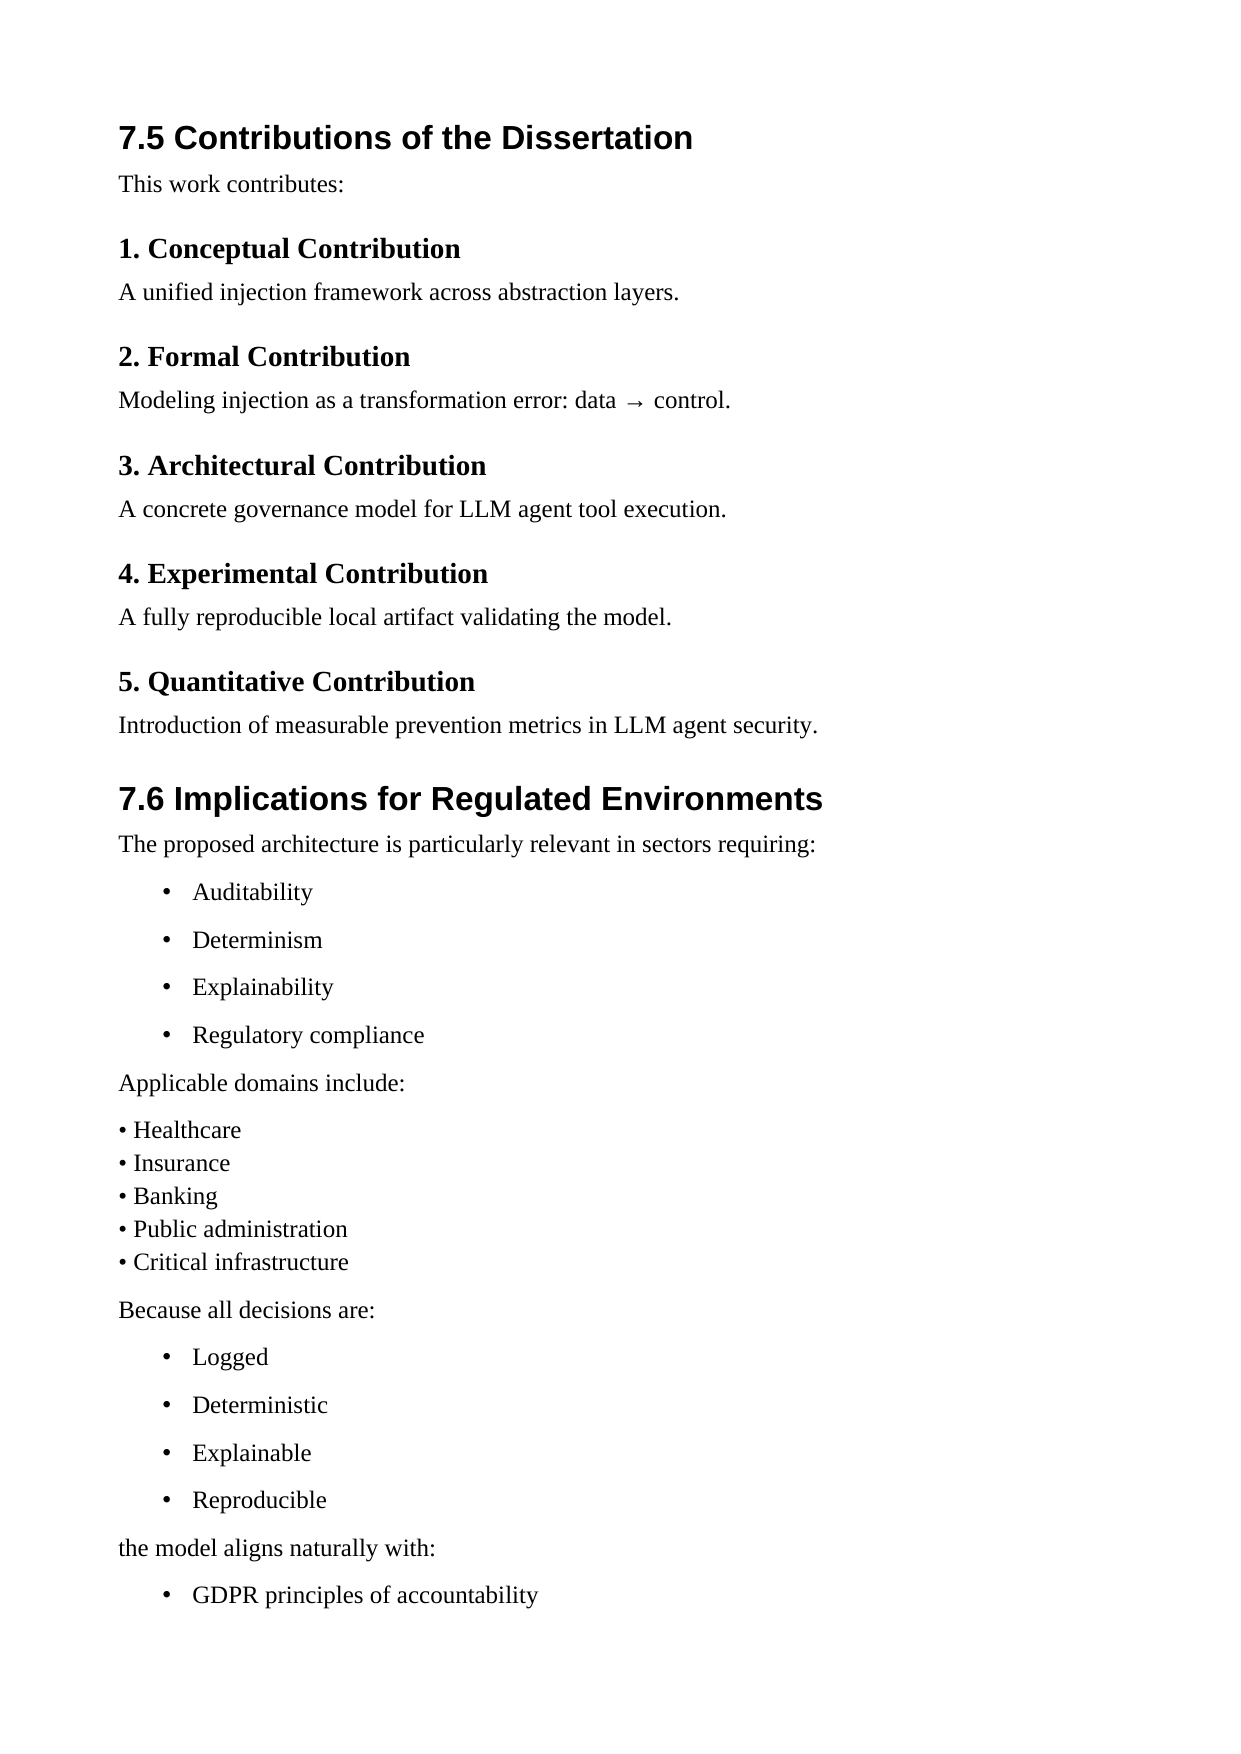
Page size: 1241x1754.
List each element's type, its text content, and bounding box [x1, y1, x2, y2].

list Determinism [162, 925, 1122, 953]
text Applicable domains include: [118, 1068, 1122, 1096]
list GDPR principles of accountability [162, 1581, 1122, 1609]
text Modeling injection as a transformation error: data → control. [118, 386, 1122, 414]
subtitle 3. Architectural Contribution [118, 448, 1122, 481]
text the model aligns naturally with: [118, 1533, 1122, 1562]
text A concrete governance model for LLM agent tool execution. [118, 494, 1122, 522]
text This work contributes: [118, 169, 1122, 198]
text The proposed architecture is particularly relevant in sectors requiring: [118, 829, 1122, 858]
text A unified injection framework across abstraction layers. [118, 277, 1122, 306]
list Reproducible [162, 1485, 1122, 1514]
subtitle 7.6 Implications for Regulated Environments [118, 779, 1122, 817]
subtitle 1. Conceptual Contribution [118, 231, 1122, 265]
text Introduction of measurable prevention metrics in LLM agent security. [118, 710, 1122, 739]
subtitle 2. Formal Contribution [118, 339, 1122, 373]
subtitle 5. Quantitative Contribution [118, 664, 1122, 698]
list Explainability [162, 972, 1122, 1001]
text A fully reproducible local artifact validating the model. [118, 602, 1122, 631]
text • Healthcare • Insurance • Banking • Public administration • Critical infrastructure [118, 1115, 1122, 1276]
list Explainable [162, 1438, 1122, 1466]
list Auditability [162, 877, 1122, 906]
list Deterministic [162, 1390, 1122, 1419]
subtitle 7.5 Contributions of the Dissertation [118, 118, 1122, 157]
list Logged [162, 1342, 1122, 1371]
subtitle 4. Experimental Contribution [118, 556, 1122, 589]
text Because all decisions are: [118, 1295, 1122, 1324]
list Regulatory compliance [162, 1020, 1122, 1049]
